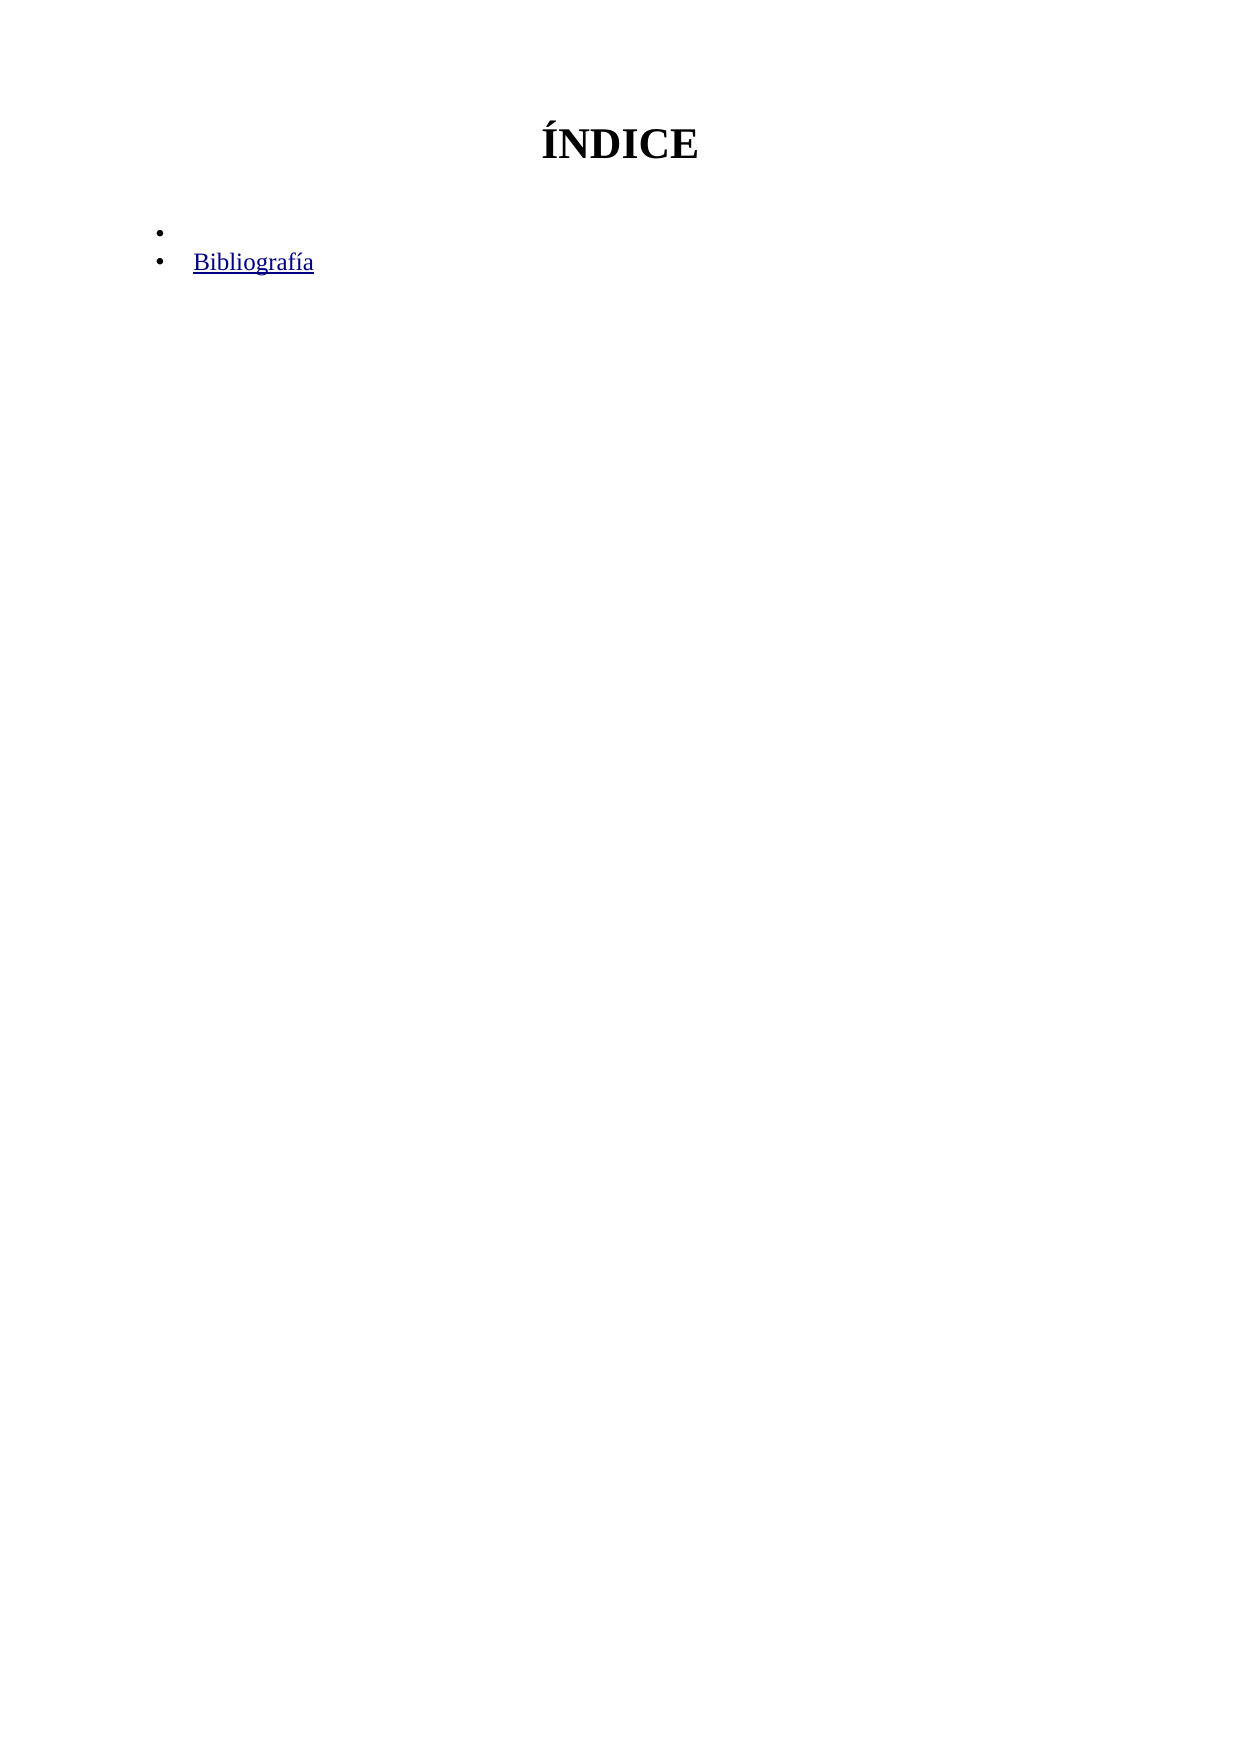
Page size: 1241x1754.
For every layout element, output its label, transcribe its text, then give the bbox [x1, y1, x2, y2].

list Bibliografía [156, 247, 1122, 276]
text ÍNDICE [118, 118, 1122, 168]
